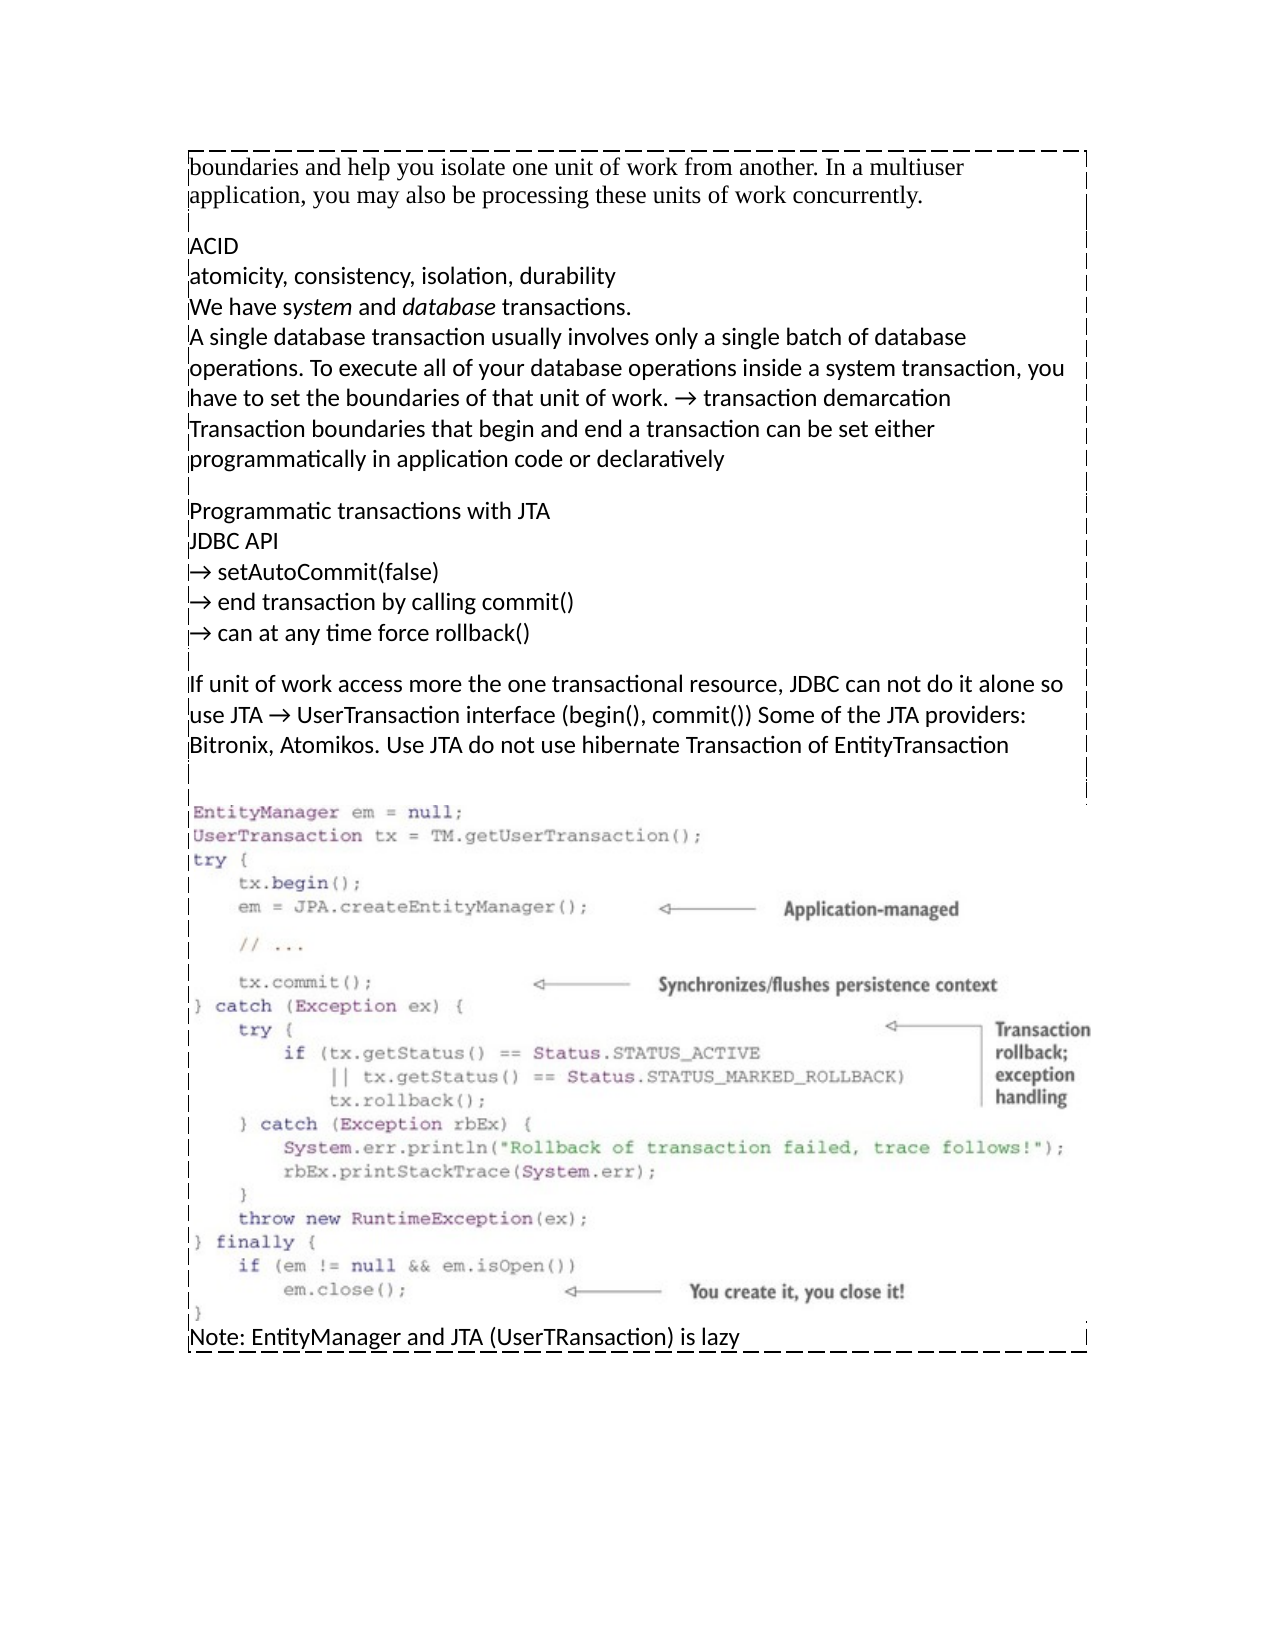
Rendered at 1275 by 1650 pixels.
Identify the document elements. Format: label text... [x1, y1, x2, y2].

text ACID atomicity, consistency, isolation, durability We have system and database transactions. A single database transaction usually involves only a single batch of database operations. To execute all of your database operations inside a system transaction, you have to set the boundaries of that unit of work. → transaction demarcation Transaction boundaries that begin and end a transaction can be set either programmatically in application code or declaratively [187, 228, 1087, 474]
text Programmatic transactions with JTA JDBC API → setAutoCommit(false) → end transaction by calling commit() → can at any time force rollback() [187, 493, 1087, 647]
text If unit of work access more the one transactional resource, JDBC can not do it alone so use JTA → UserTransaction interface (begin(), commit()) Some of the JTA providers: Bitronix, Atomikos. Use JTA do not use hibernate Transaction of EntityTransaction [187, 667, 1087, 760]
picture [193, 805, 1091, 1321]
text boundaries and help you isolate one unit of work from another. In a multiuser application, you may also be processing these units of work concurrently. [187, 150, 1087, 209]
text Note: EntityManager and JTA (UserTRansaction) is lazy [187, 779, 1087, 1353]
